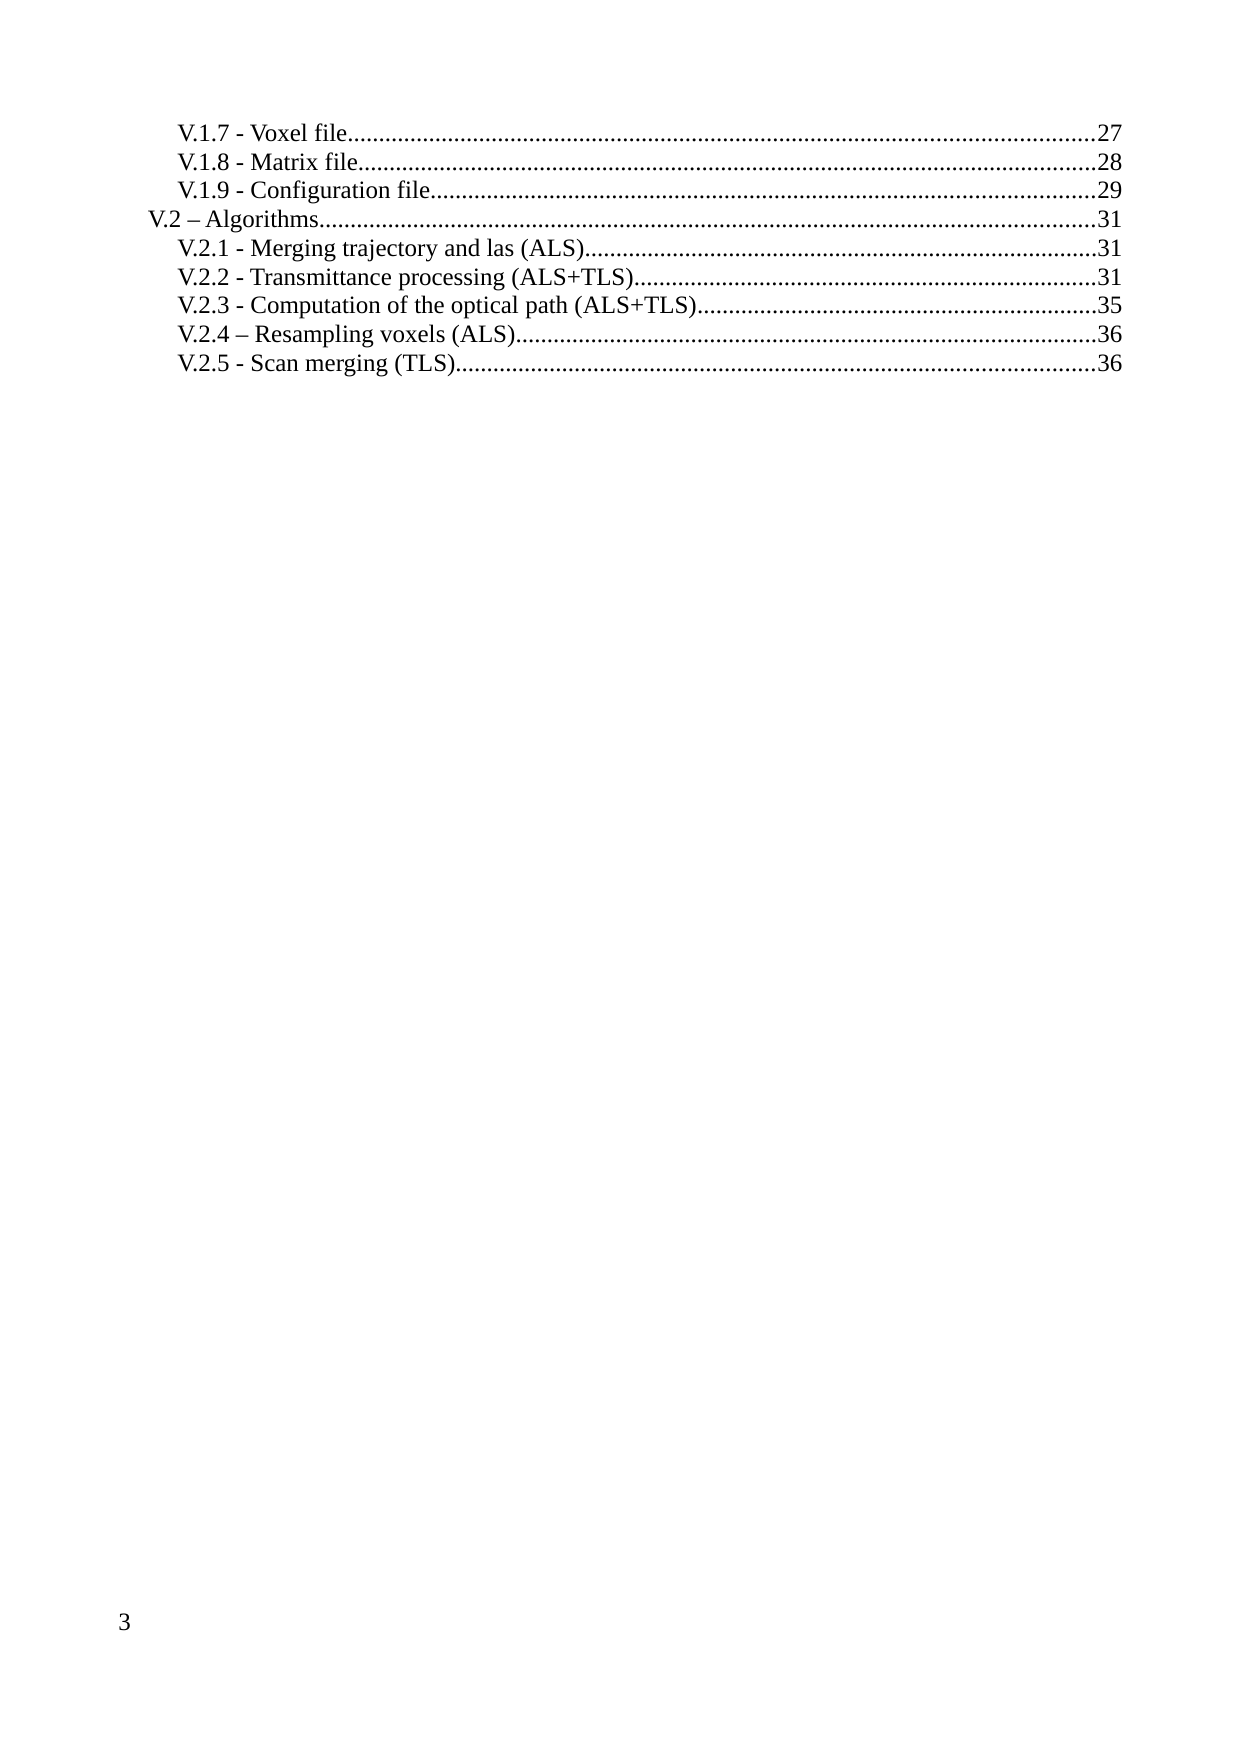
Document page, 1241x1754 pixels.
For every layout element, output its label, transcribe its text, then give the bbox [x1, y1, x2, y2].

text V.2.3 - Computation of the optical path (ALS+TLS) 35 [177, 291, 1122, 319]
text V.2 – Algorithms 31 [148, 204, 1122, 233]
text V.2.4 – Resampling voxels (ALS) 36 [177, 319, 1122, 348]
text V.1.9 - Configuration file 29 [177, 176, 1122, 204]
text V.1.8 - Matrix file 28 [177, 147, 1122, 176]
text V.1.7 - Voxel file 27 [177, 118, 1122, 147]
text V.2.1 - Merging trajectory and las (ALS) 31 [177, 233, 1122, 262]
text V.2.2 - Transmittance processing (ALS+TLS) 31 [177, 262, 1122, 291]
text V.2.5 - Scan merging (TLS) 36 [177, 348, 1122, 377]
